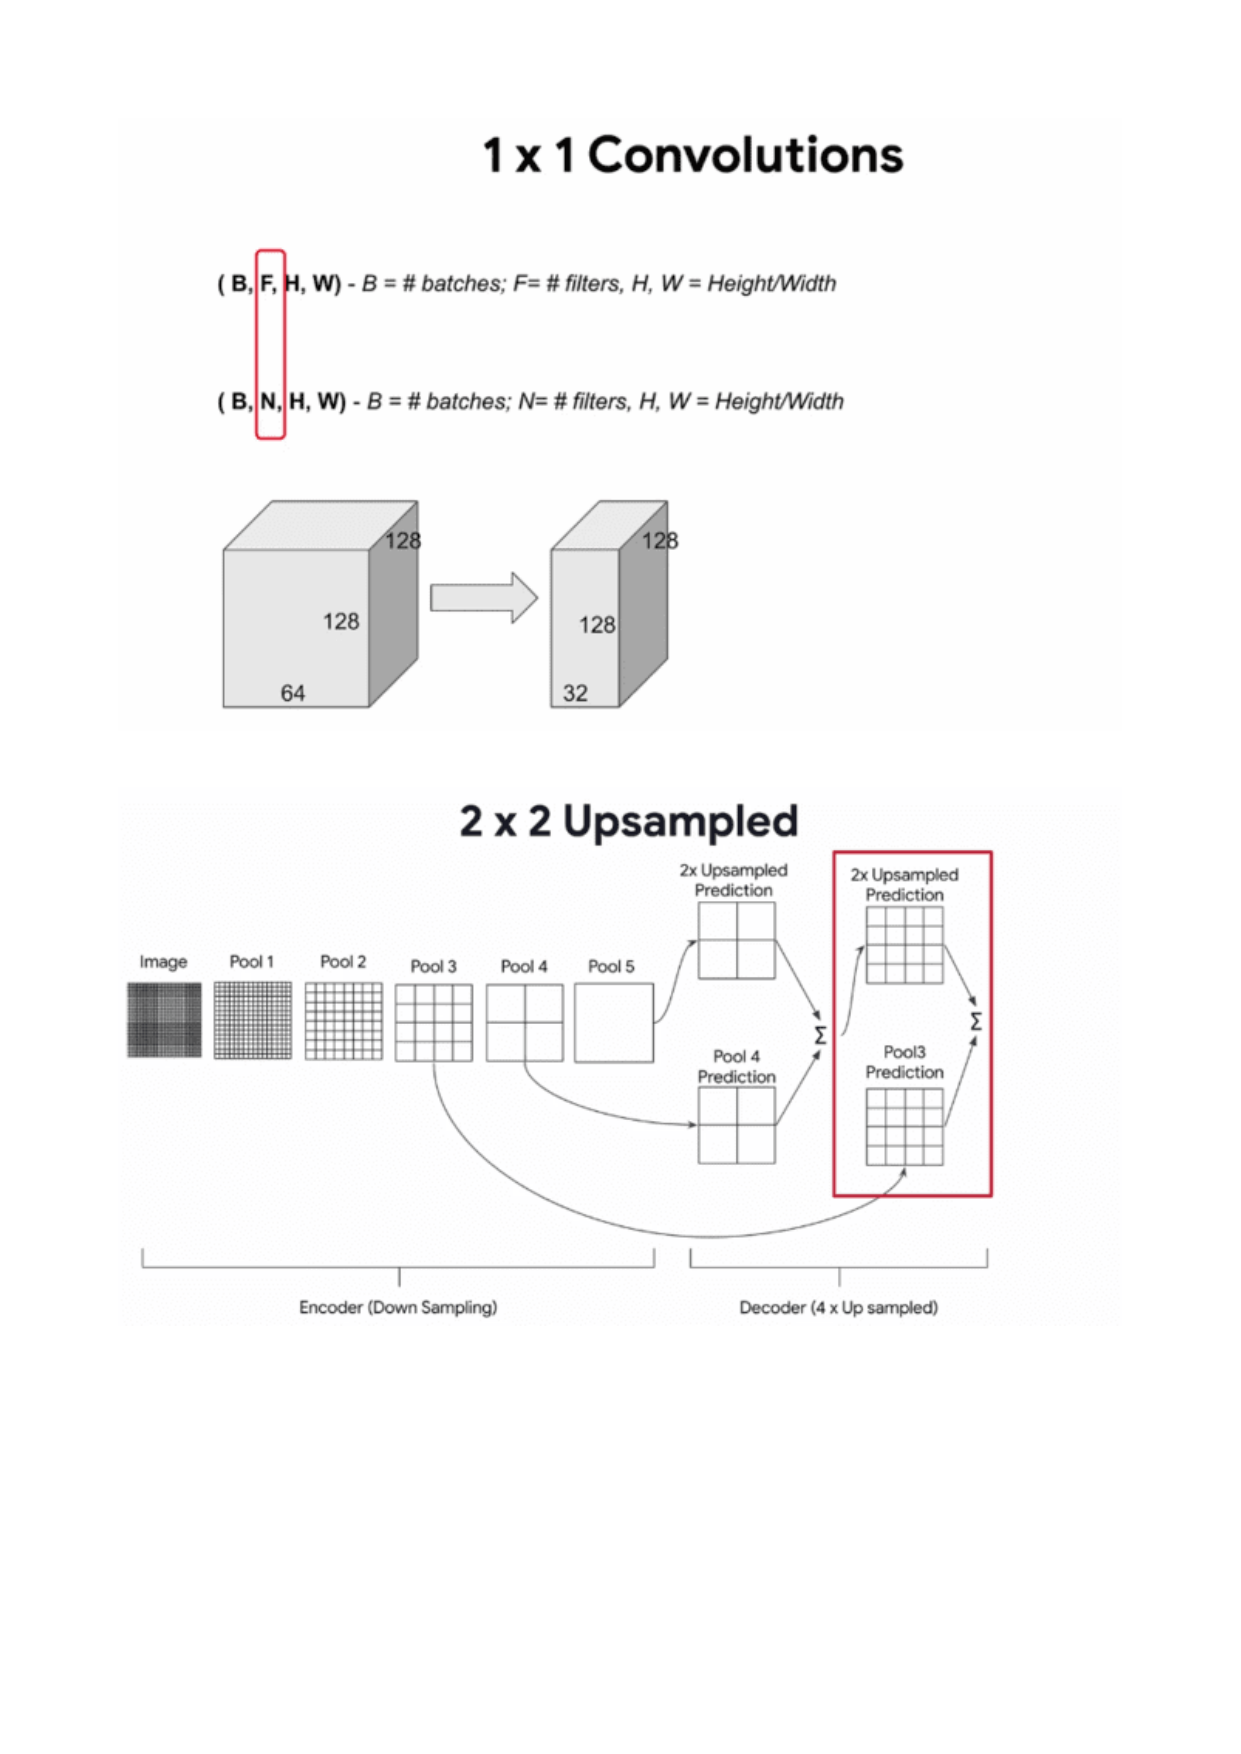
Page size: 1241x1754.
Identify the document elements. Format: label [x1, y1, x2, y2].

picture [118, 118, 1123, 731]
picture [118, 787, 1123, 1326]
